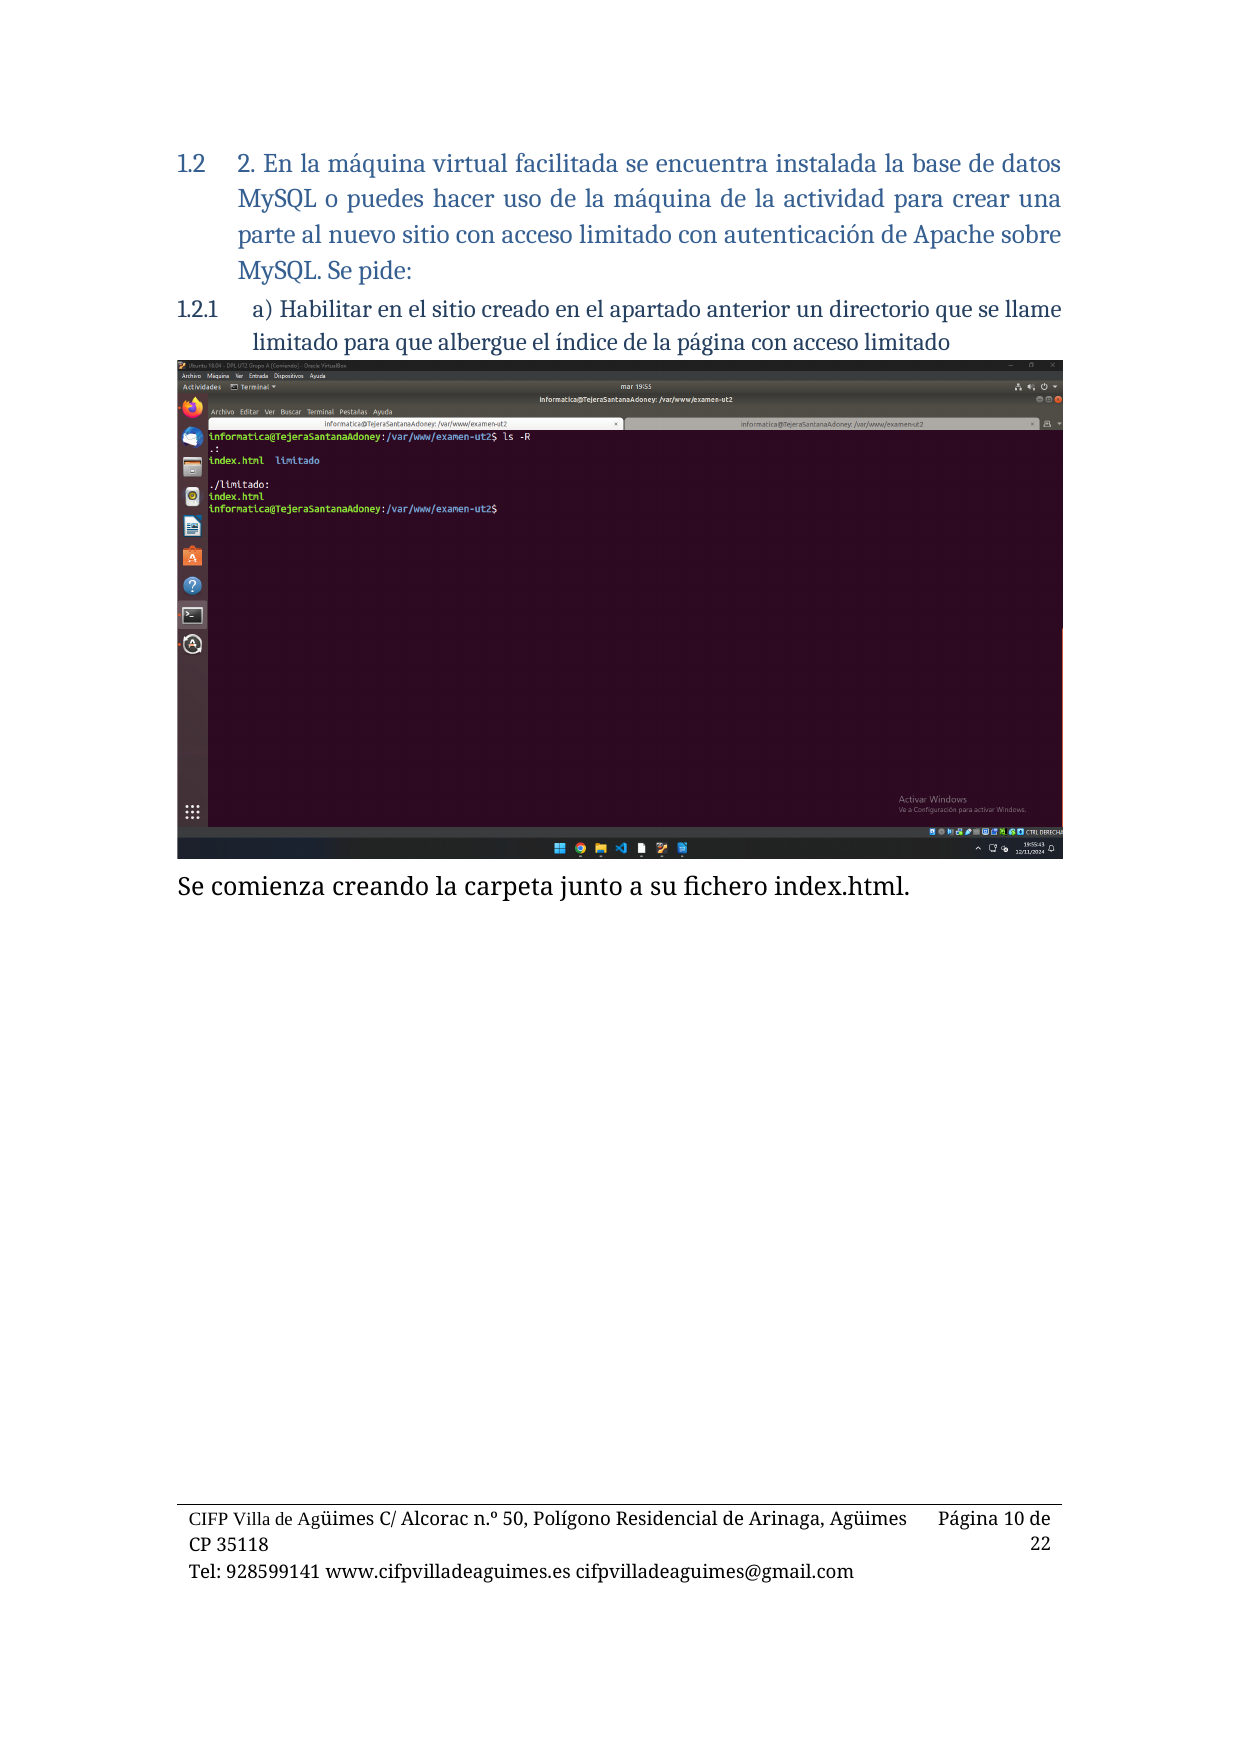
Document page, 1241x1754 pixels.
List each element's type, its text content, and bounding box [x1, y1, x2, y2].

subtitle 2. En la máquina virtual facilitada se encuentra instalada la base de datos MySQL o puedes hacer uso de la máquina de la actividad para crear una parte al nuevo sitio con acceso limitado con autenticación de Apache sobre MySQL. Se pide: [177, 148, 1063, 286]
text Se comienza creando la carpeta junto a su fichero index.html. [177, 859, 1063, 902]
picture [177, 360, 1063, 859]
subtitle a) Habilitar en el sitio creado en el apartado anterior un directorio que se llame limitado para que albergue el índice de la página con acceso limitado [177, 295, 1063, 356]
